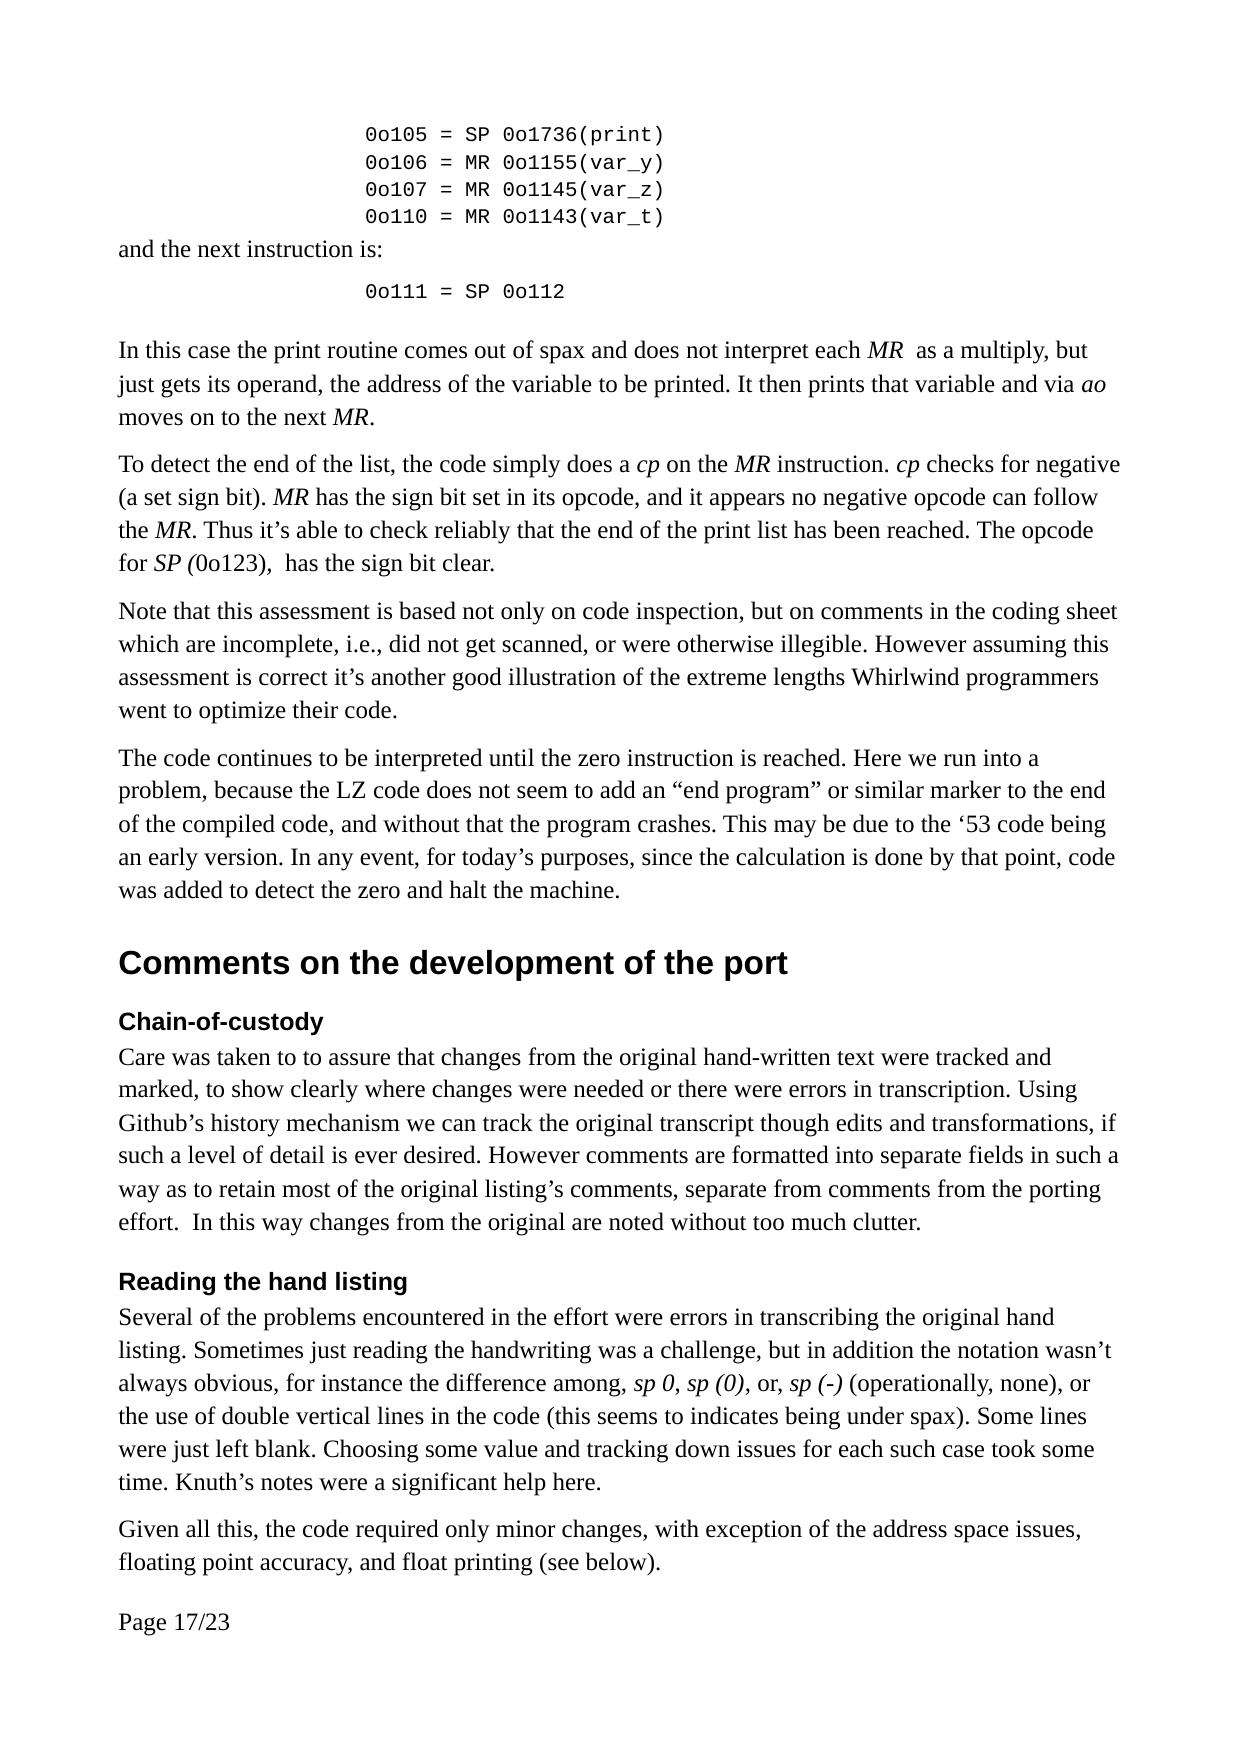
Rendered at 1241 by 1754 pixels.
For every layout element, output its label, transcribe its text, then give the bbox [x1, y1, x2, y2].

text 0o105 = SP 0o1736(print) [340, 118, 1122, 148]
text 0o106 = MR 0o1155(var_y) [340, 152, 1122, 176]
text Several of the problems encountered in the effort were errors in transcribing the original hand listing. Sometimes just reading the handwriting was a challenge, but in addition the notation wasn’t always obvious, for instance the difference among, sp 0, sp (0), or, sp (-) (operationally, none), or the use of double vertical lines in the code (this seems to indicates being under spax). Some lines were just left blank. Choosing some value and tracking down issues for each such case took some time. Knuth’s notes were a significant help here. [118, 1302, 1122, 1496]
text 0o107 = MR 0o1145(var_z) [340, 179, 1122, 203]
text 0o111 = SP 0o112 [340, 281, 1122, 305]
text To detect the end of the list, the code simply does a cp on the MR instruction. cp checks for negative (a set sign bit). MR has the sign bit set in its opcode, and it appears no negative opcode can follow the MR. Thus it’s able to check reliably that the end of the print list has been reached. The opcode for SP (0o123), has the sign bit clear. [118, 449, 1122, 577]
text In this case the print routine comes out of spax and does not interpret each MR as a multiply, but just gets its operand, the address of the variable to be printed. It then prints that variable and via ao moves on to the next MR. [118, 336, 1122, 430]
subtitle Reading the hand listing [118, 1267, 1122, 1296]
text The code continues to be interpreted until the zero instruction is reached. Here we run into a problem, because the LZ code does not seem to add an “end program” or similar marker to the end of the compiled code, and without that the program crashes. This may be due to the ‘53 code being an early version. In any event, for today’s purposes, since the calculation is done by that point, code was added to detect the zero and halt the machine. [118, 743, 1122, 903]
subtitle Chain-of-custody [118, 1007, 1122, 1035]
subtitle Comments on the development of the port [118, 943, 1122, 982]
text Care was taken to to assure that changes from the original hand-written text were tracked and marked, to show clearly where changes were needed or there were errors in transcription. Using Github’s history mechanism we can track the original transcript though edits and transformations, if such a level of detail is ever desired. However comments are formatted into separate fields in such a way as to retain most of the original listing’s comments, separate from comments from the porting effort. In this way changes from the original are noted without too much clutter. [118, 1042, 1122, 1235]
text Given all this, the code required only minor changes, with exception of the address space issues, floating point accuracy, and float printing (see below). [118, 1514, 1122, 1576]
text Note that this assessment is based not only on code inspection, but on comments in the coding sheet which are incomplete, i.e., did not get scanned, or were otherwise illegible. However assuming this assessment is correct it’s another good illustration of the extreme lengths Whirlwind programmers went to optimize their code. [118, 596, 1122, 724]
text and the next instruction is: [118, 234, 1122, 262]
text 0o110 = MR 0o1143(var_t) [340, 206, 1122, 230]
